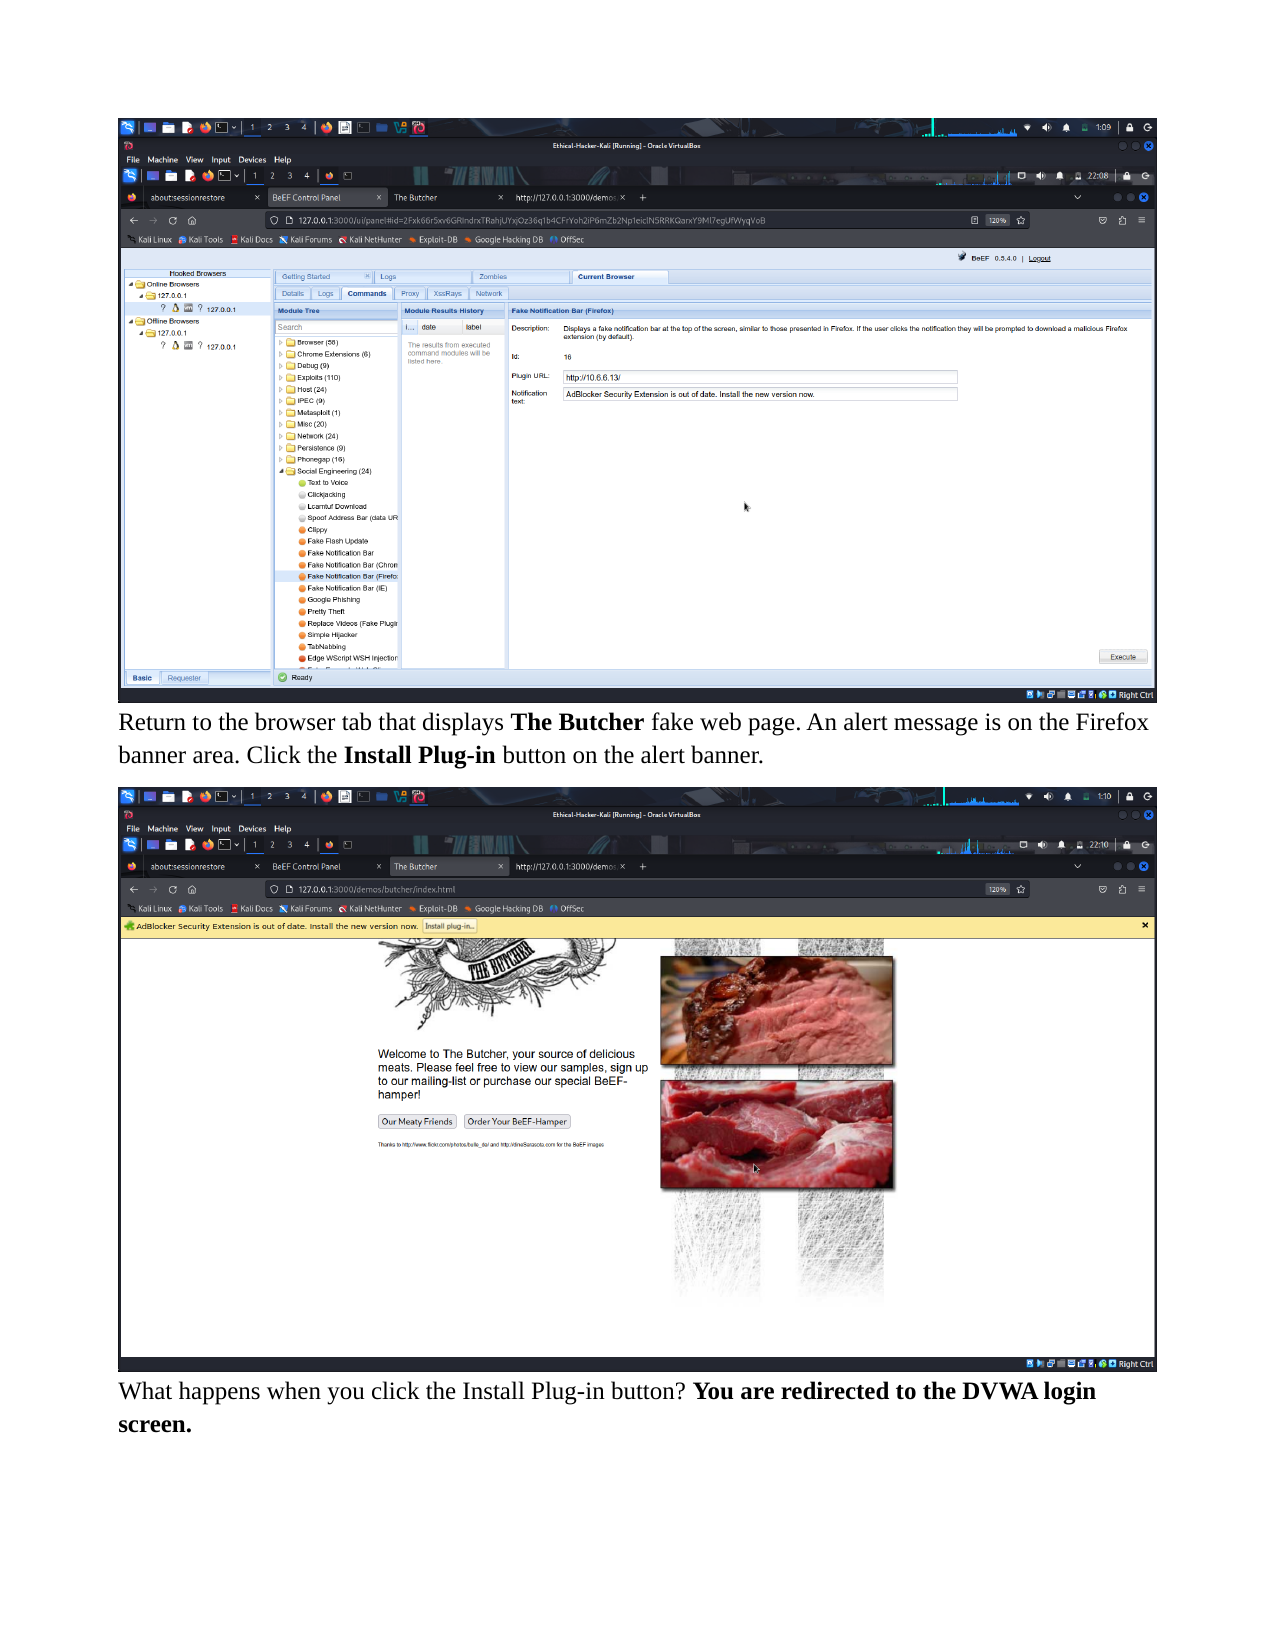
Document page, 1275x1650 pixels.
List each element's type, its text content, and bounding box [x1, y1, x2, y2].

picture [118, 787, 1157, 1372]
text What happens when you click the Install Plug-in button? You are redirected to the DVWA login screen. [118, 1372, 1157, 1438]
picture [118, 118, 1157, 703]
text Return to the browser tab that displays The Butcher fake web page. An alert message is on the Firefox banner area. Click the Install Plug-in button on the alert banner. [118, 703, 1157, 768]
